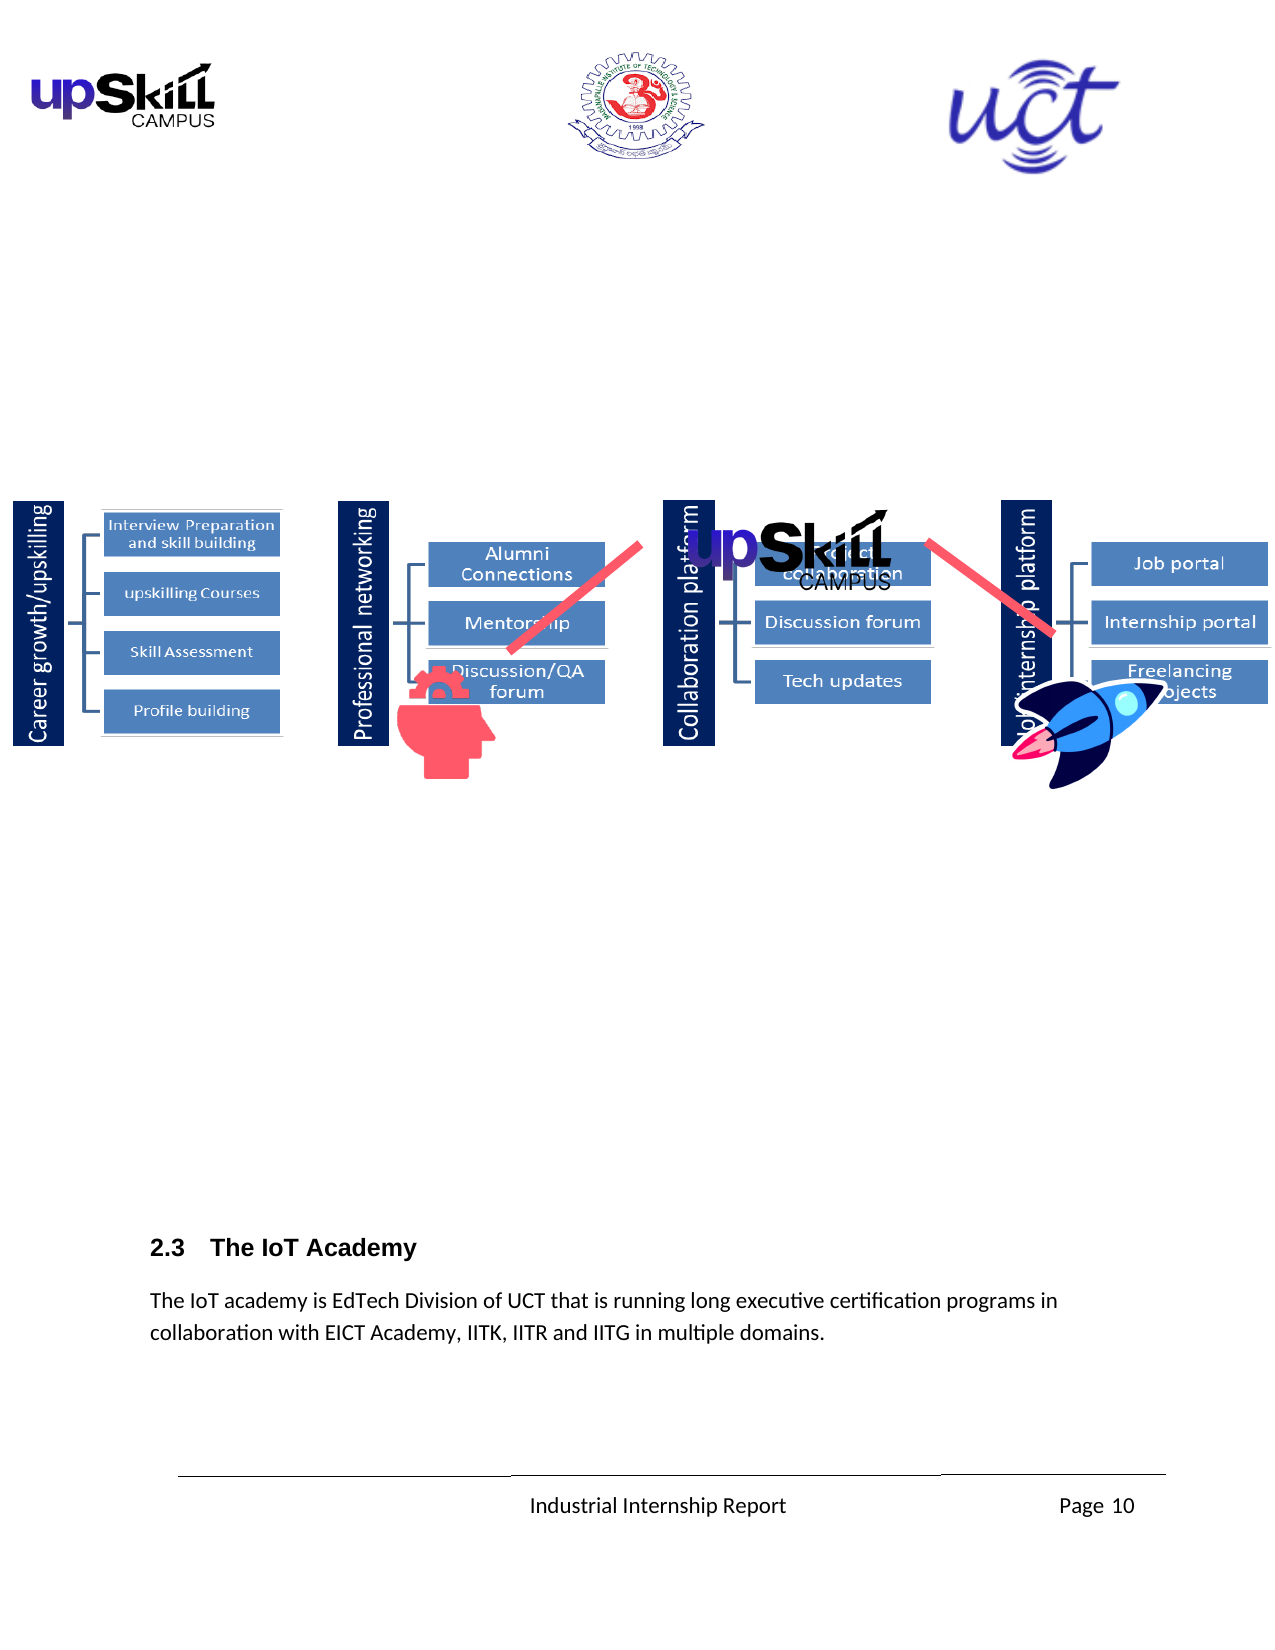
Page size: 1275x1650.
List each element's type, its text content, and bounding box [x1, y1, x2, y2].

text The IoT academy is EdTech Division of UCT that is running long executive certification programs in collaboration with EICT Academy, IITK, IITR and IITG in multiple domains. [150, 1286, 1134, 1346]
subtitle The IoT Academy [150, 1236, 1134, 1261]
